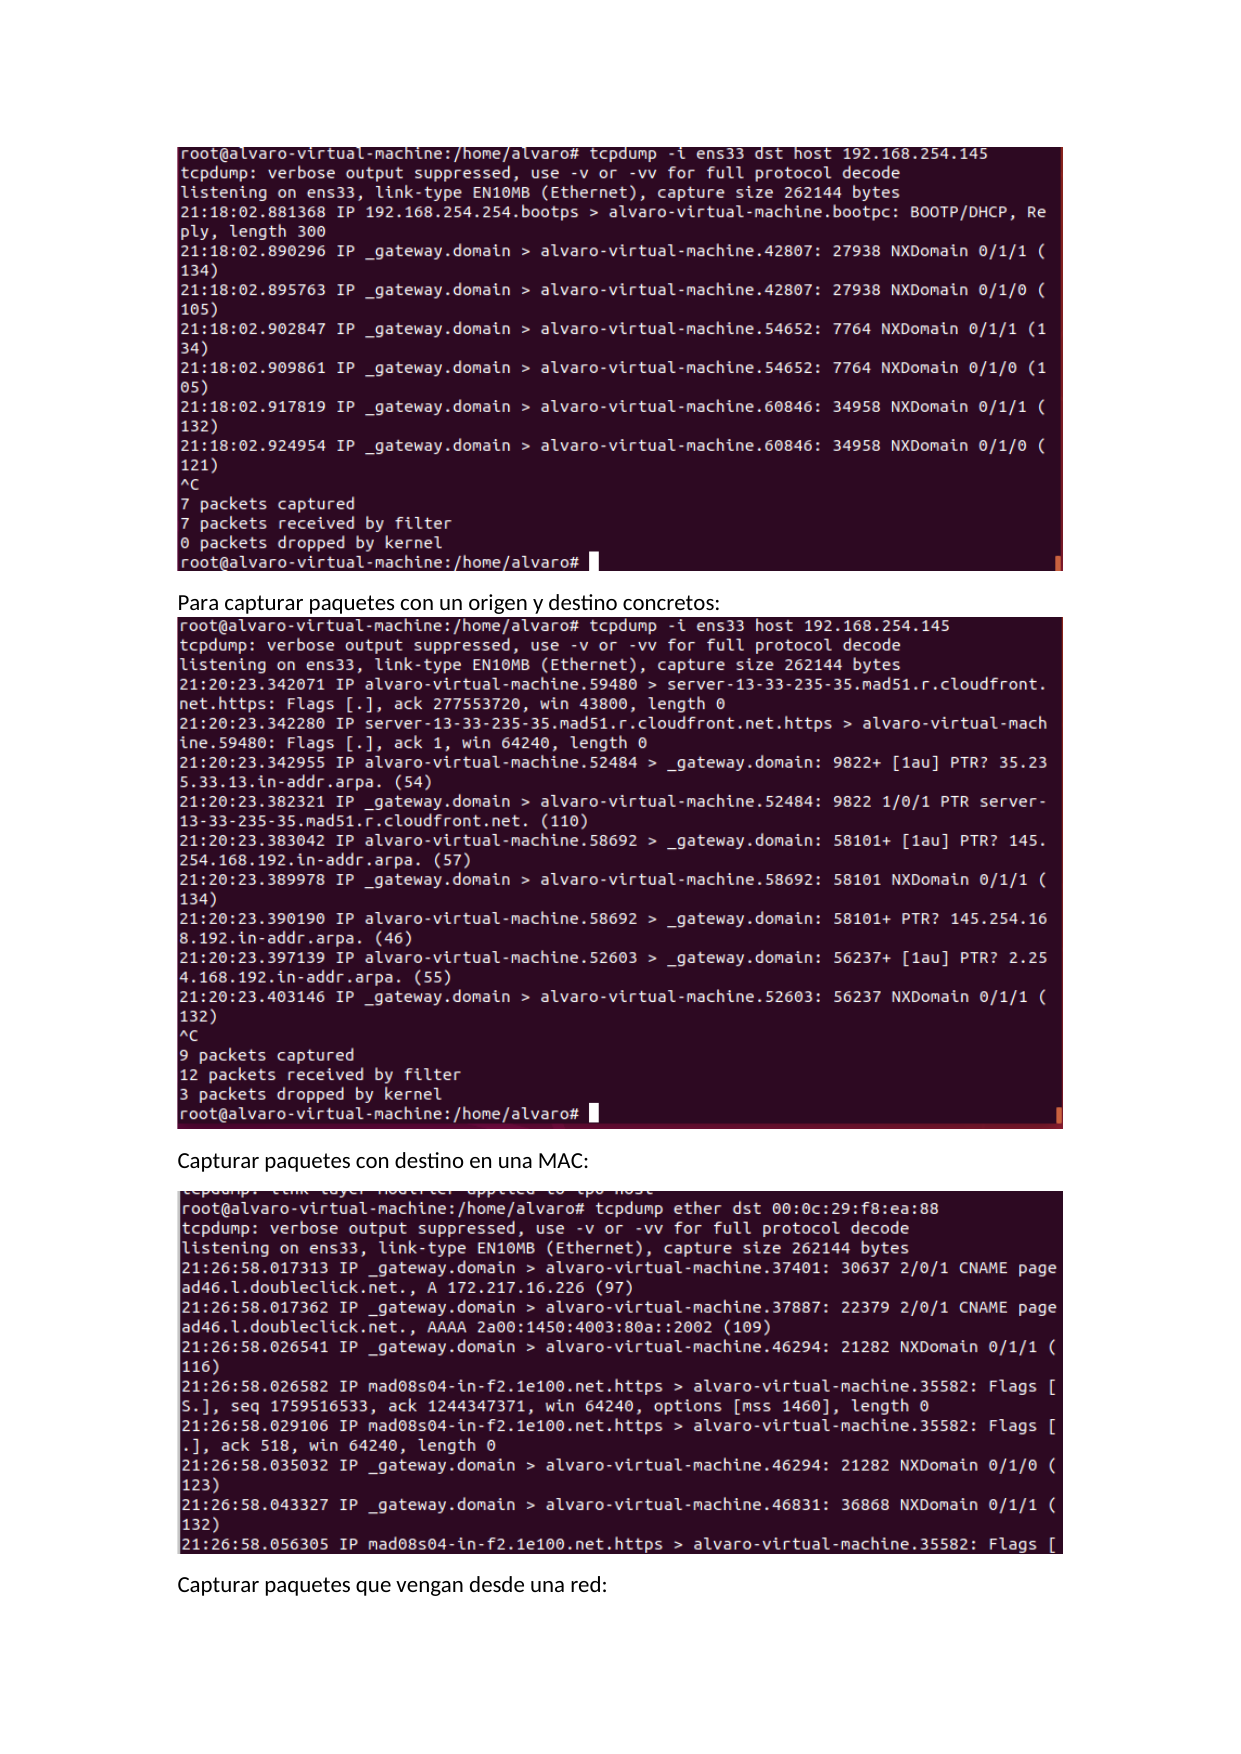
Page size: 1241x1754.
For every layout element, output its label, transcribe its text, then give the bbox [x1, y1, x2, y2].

text Capturar paquetes que vengan desde una red: [177, 1571, 1063, 1599]
text Capturar paquetes con destino en una MAC: [177, 1146, 1063, 1174]
text Para capturar paquetes con un origen y destino concretos: [177, 588, 1063, 617]
